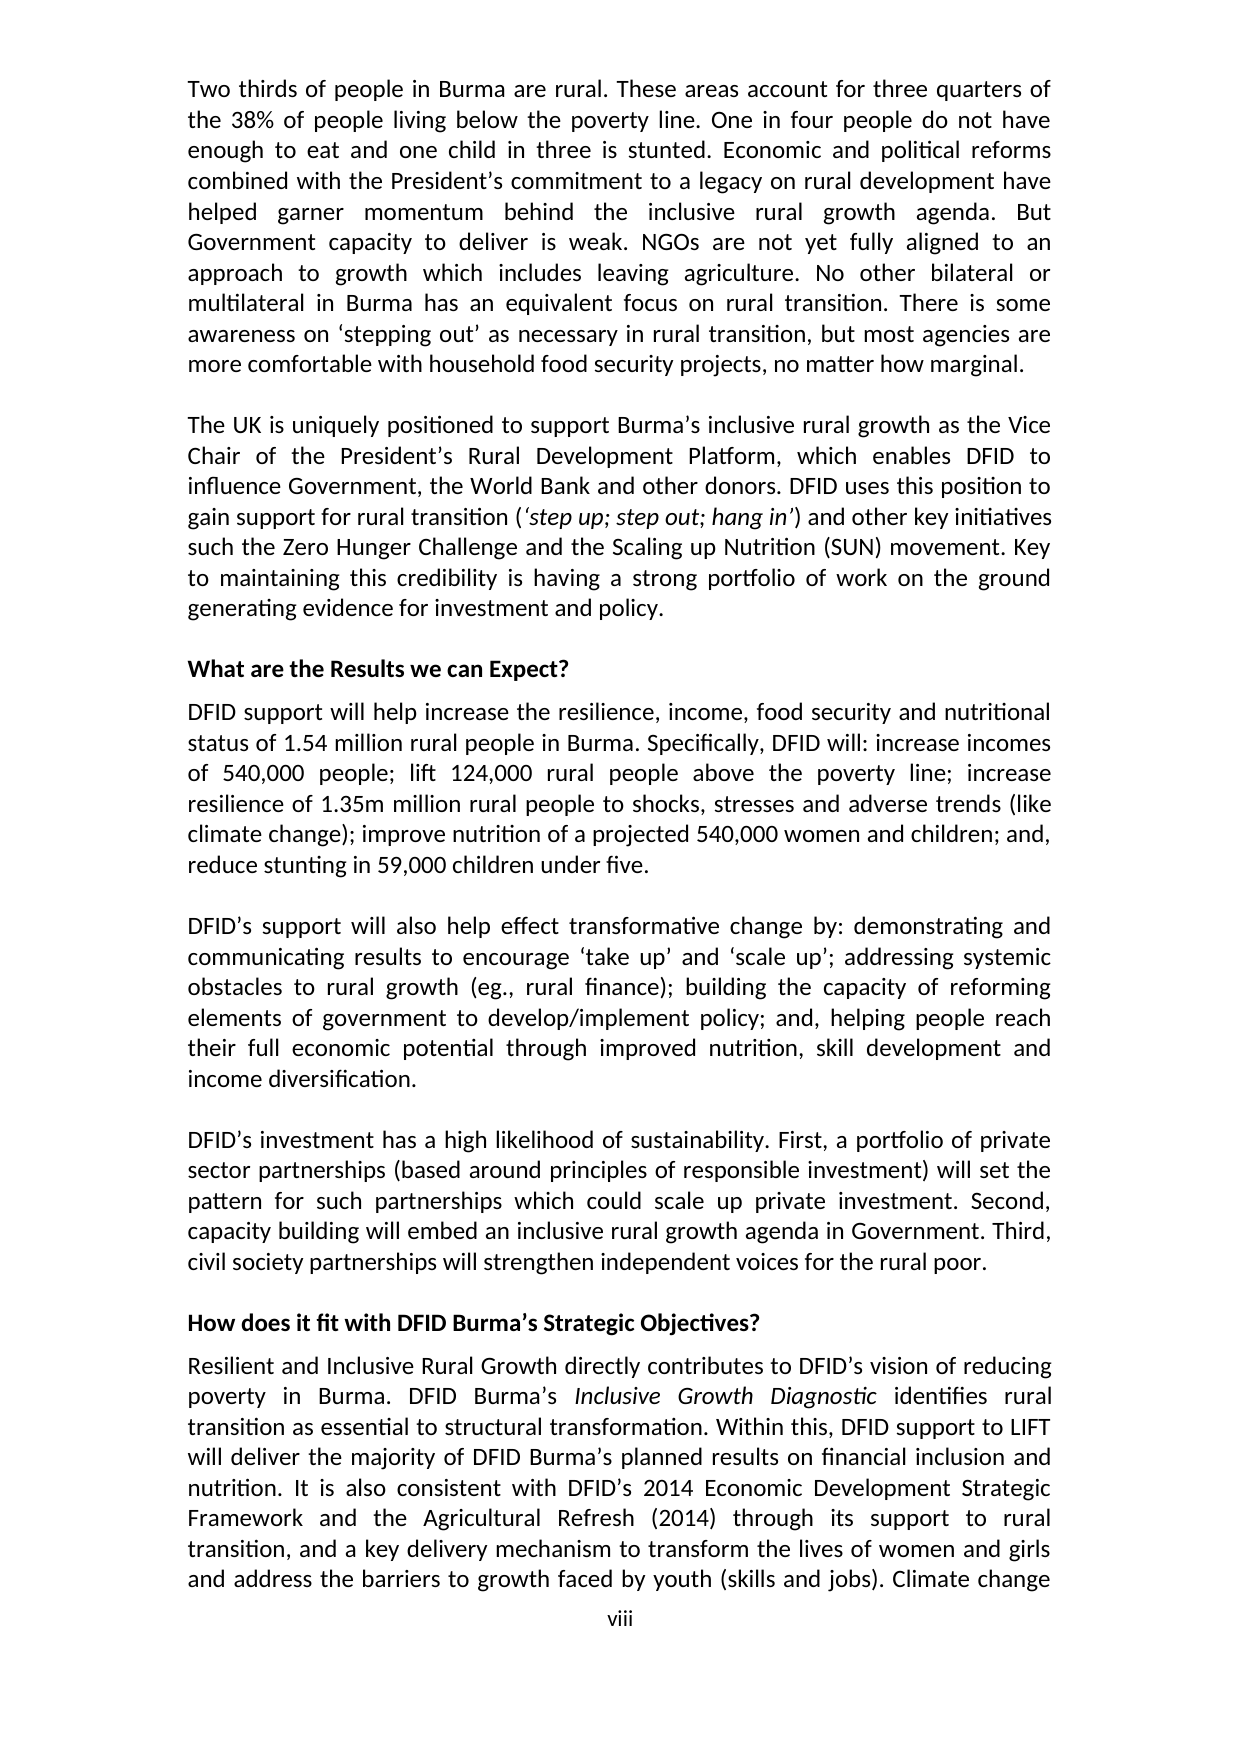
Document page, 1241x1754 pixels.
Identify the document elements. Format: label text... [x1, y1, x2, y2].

list DFID’s investment has a high likelihood of sustainability. First, a portfolio of private sector partnerships (based around principles of responsible investment) will set the pattern for such partnerships which could scale up private investment. Second, capacity building will embed an inclusive rural growth agenda in Government. Third, civil society partnerships will strengthen independent voices for the rural poor. [187, 1124, 1053, 1276]
text The UK is uniquely positioned to support Burma’s inclusive rural growth as the Vice Chair of the President’s Rural Development Platform, which enables DFID to influence Government, the World Bank and other donors. DFID uses this position to gain support for rural transition (‘step up; step out; hang in’) and other key initiatives such the Zero Hunger Challenge and the Scaling up Nutrition (SUN) movement. Key to maintaining this credibility is having a strong portfolio of work on the ground generating evidence for investment and policy. [187, 409, 1053, 623]
text What are the Results we can Expect? [187, 653, 1053, 684]
text DFID support will help increase the resilience, income, food security and nutritional status of 1.54 million rural people in Burma. Specifically, DFID will: increase incomes of 540,000 people; lift 124,000 rural people above the poverty line; increase resilience of 1.35m million rural people to shocks, stresses and adverse trends (like climate change); improve nutrition of a projected 540,000 women and children; and, reduce stunting in 59,000 children under five. [187, 696, 1053, 879]
text How does it fit with DFID Burma’s Strategic Objectives? [187, 1307, 1053, 1337]
text Resilient and Inclusive Rural Growth directly contributes to DFID’s vision of reducing poverty in Burma. DFID Burma’s Inclusive Growth Diagnostic identifies rural transition as essential to structural transformation. Within this, DFID support to LIFT will deliver the majority of DFID Burma’s planned results on financial inclusion and nutrition. It is also consistent with DFID’s 2014 Economic Development Strategic Framework and the Agricultural Refresh (2014) through its support to rural transition, and a key delivery mechanism to transform the lives of women and girls and address the barriers to growth faced by youth (skills and jobs). Climate change [187, 1350, 1053, 1594]
text Two thirds of people in Burma are rural. These areas account for three quarters of the 38% of people living below the poverty line. One in four people do not have enough to eat and one child in three is stunted. Economic and political reforms combined with the President’s commitment to a legacy on rural development have helped garner momentum behind the inclusive rural growth agenda. But Government capacity to deliver is weak. NGOs are not yet fully aligned to an approach to growth which includes leaving agriculture. No other bilateral or multilateral in Burma has an equivalent focus on rural transition. There is some awareness on ‘stepping out’ as necessary in rural transition, but most agencies are more comfortable with household food security projects, no matter how marginal. [187, 73, 1053, 379]
text DFID’s support will also help effect transformative change by: demonstrating and communicating results to encourage ‘take up’ and ‘scale up’; addressing systemic obstacles to rural growth (eg., rural finance); building the capacity of reforming elements of government to develop/implement policy; and, helping people reach their full economic potential through improved nutrition, skill development and income diversification. [187, 910, 1053, 1093]
